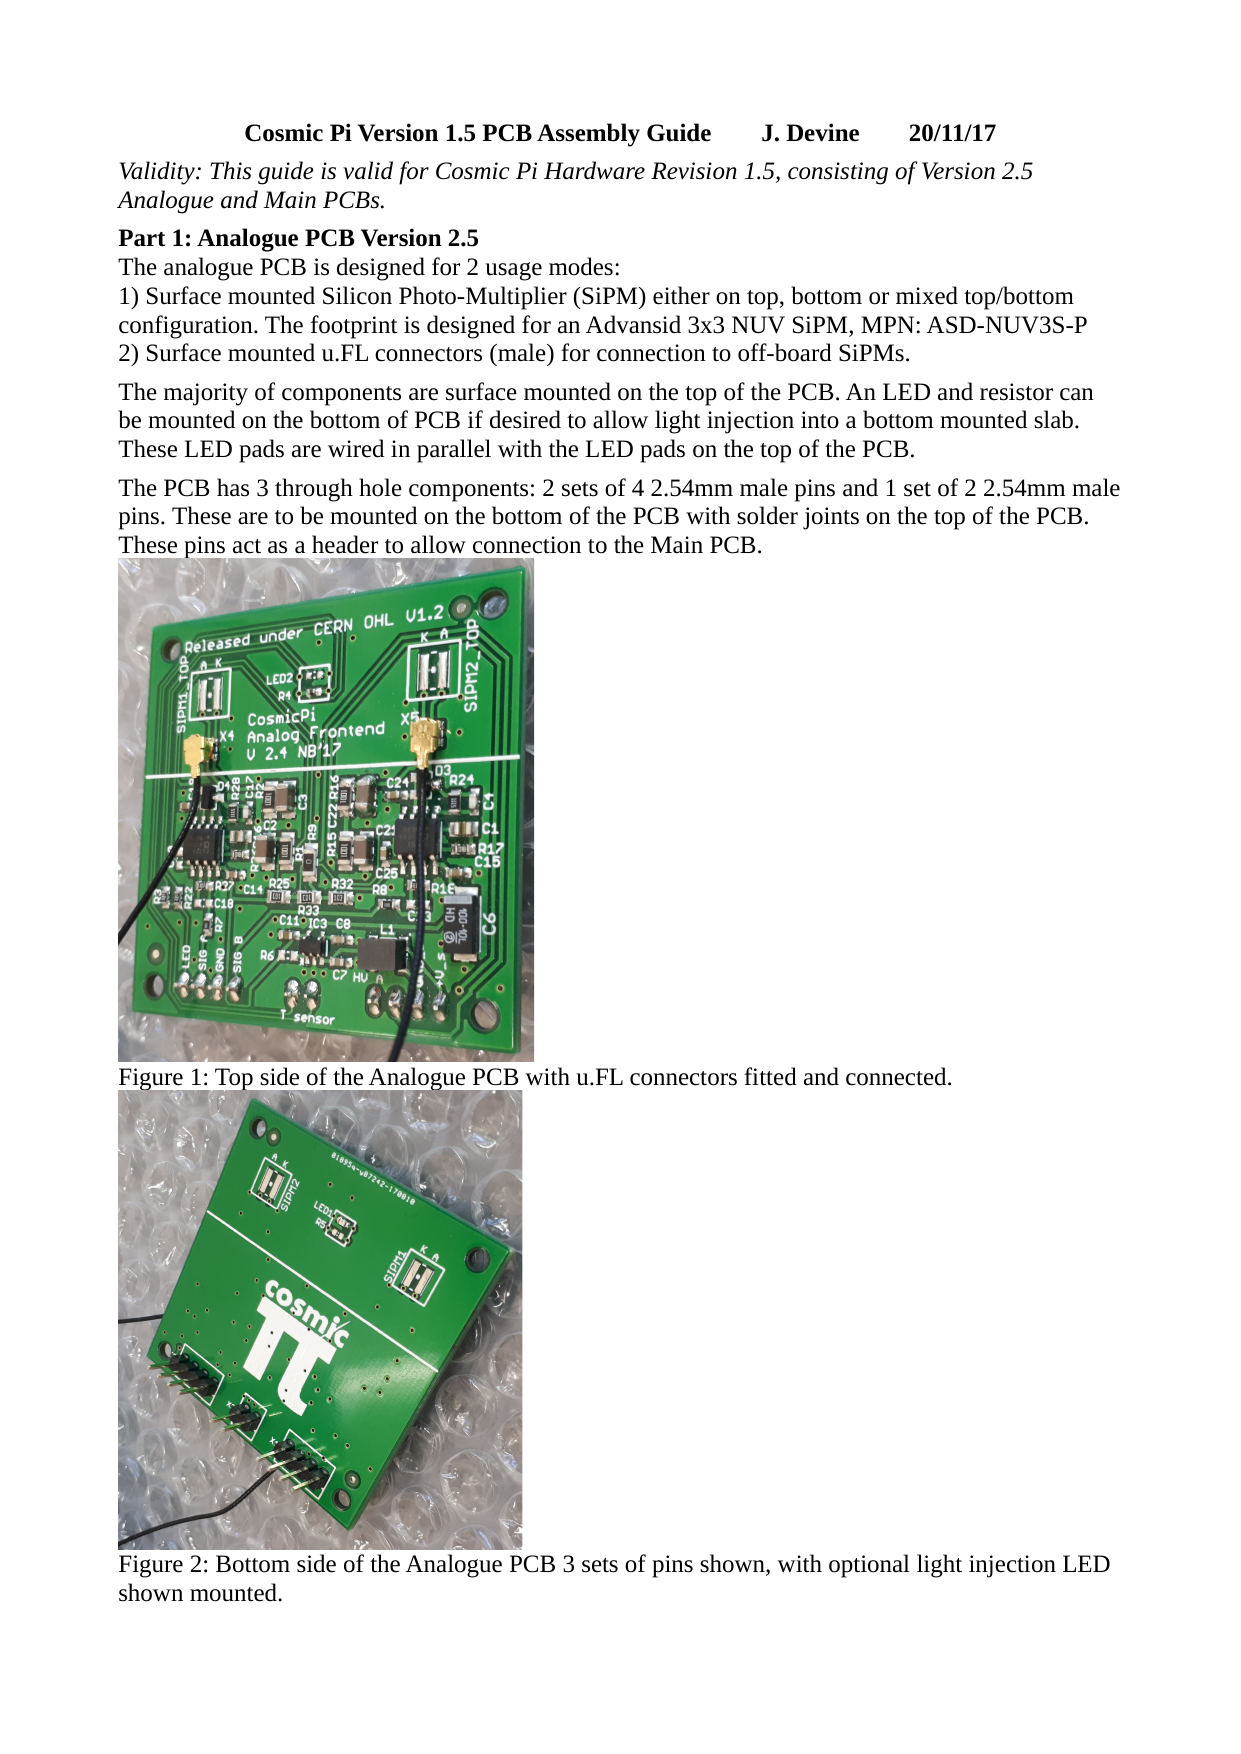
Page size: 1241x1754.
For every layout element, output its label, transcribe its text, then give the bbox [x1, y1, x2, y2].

text 2) Surface mounted u.FL connectors (male) for connection to off-board SiPMs. [118, 338, 1122, 367]
text 1) Surface mounted Silicon Photo-Multiplier (SiPM) either on top, bottom or mixed top/bottom configuration. The footprint is designed for an Advansid 3x3 NUV SiPM, MPN: ASD-NUV3S-P [118, 281, 1122, 338]
text The PCB has 3 through hole components: 2 sets of 4 2.54mm male pins and 1 set of 2 2.54mm male pins. These are to be mounted on the bottom of the PCB with solder joints on the top of the PCB. These pins act as a header to allow connection to the Main PCB. [118, 473, 1122, 559]
text The analogue PCB is designed for 2 usage modes: [118, 252, 1122, 281]
text Part 1: Analogue PCB Version 2.5 [118, 223, 1122, 252]
picture [221, 558, 326, 962]
text Cosmic Pi Version 1.5 PCB Assembly Guide J. Devine 20/11/17 [118, 118, 1122, 147]
text The majority of components are surface mounted on the top of the PCB. An LED and resistor can be mounted on the bottom of PCB if desired to allow light injection into a bottom mounted slab. These LED pads are wired in parallel with the LED pads on the top of the PCB. [118, 377, 1122, 463]
picture [274, 1090, 380, 1501]
text Figure 2: Bottom side of the Analogue PCB 3 sets of pins shown, with optional light injection LED shown mounted. [118, 1549, 1122, 1607]
text Validity: This guide is valid for Cosmic Pi Hardware Revision 1.5, consisting of Version 2.5 Analogue and Main PCBs. [118, 156, 1122, 214]
text Figure 1: Top side of the Analogue PCB with u.FL connectors fitted and connected. [118, 1062, 1122, 1091]
